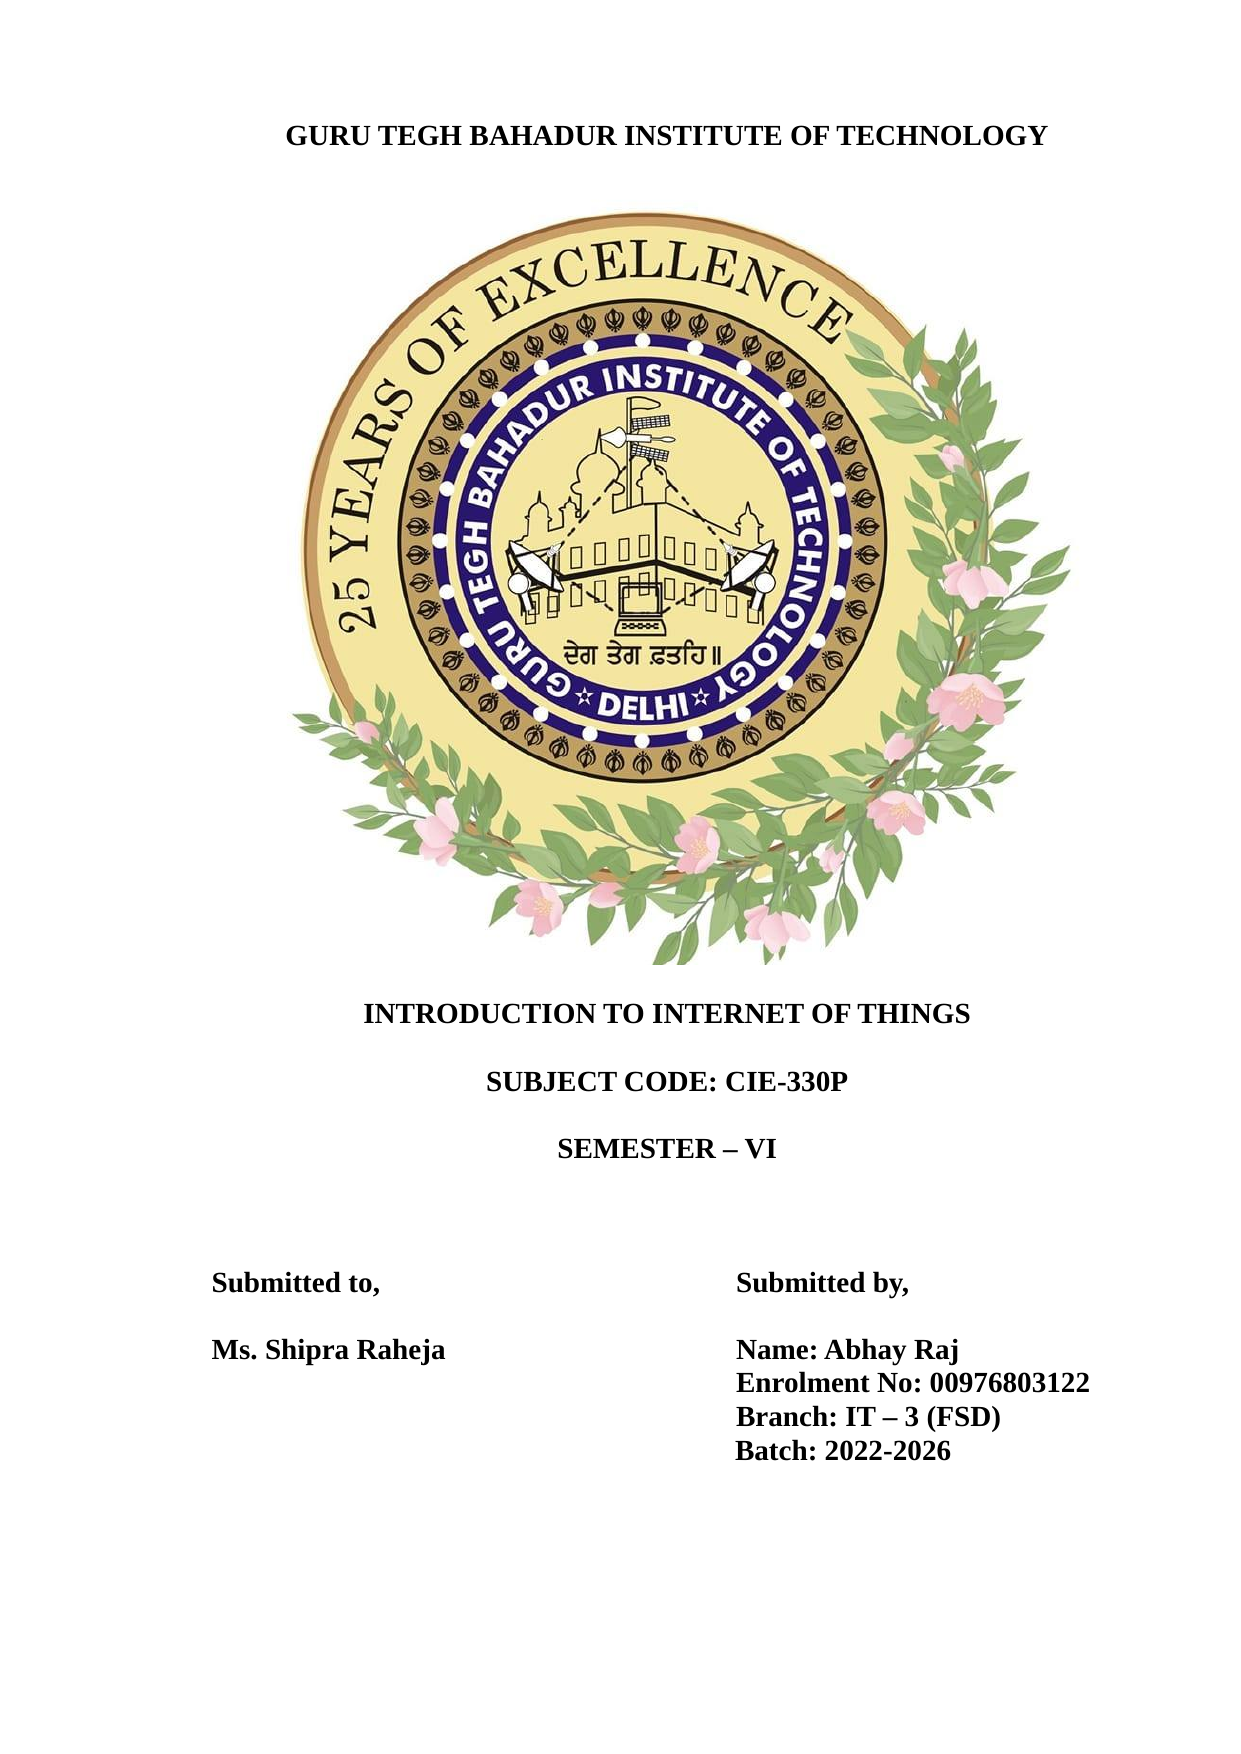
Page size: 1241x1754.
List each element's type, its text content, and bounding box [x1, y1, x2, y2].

text Submitted to, Submitted by, [211, 1265, 1122, 1332]
text SEMESTER – VI [211, 1131, 1122, 1164]
text Enrolment No: 00976803122 [211, 1366, 1122, 1399]
picture [245, 188, 1089, 965]
text Ms. Shipra Raheja Name: Abhay Raj [211, 1332, 1122, 1366]
text GURU TEGH BAHADUR INSTITUTE OF TECHNOLOGY [211, 118, 1122, 152]
text SUBJECT CODE: CIE-330P [211, 1064, 1122, 1097]
text Branch: IT – 3 (FSD) [211, 1399, 1122, 1433]
text INTRODUCTION TO INTERNET OF THINGS [211, 997, 1122, 1030]
text Batch: 2022-2026 [211, 1433, 1122, 1466]
